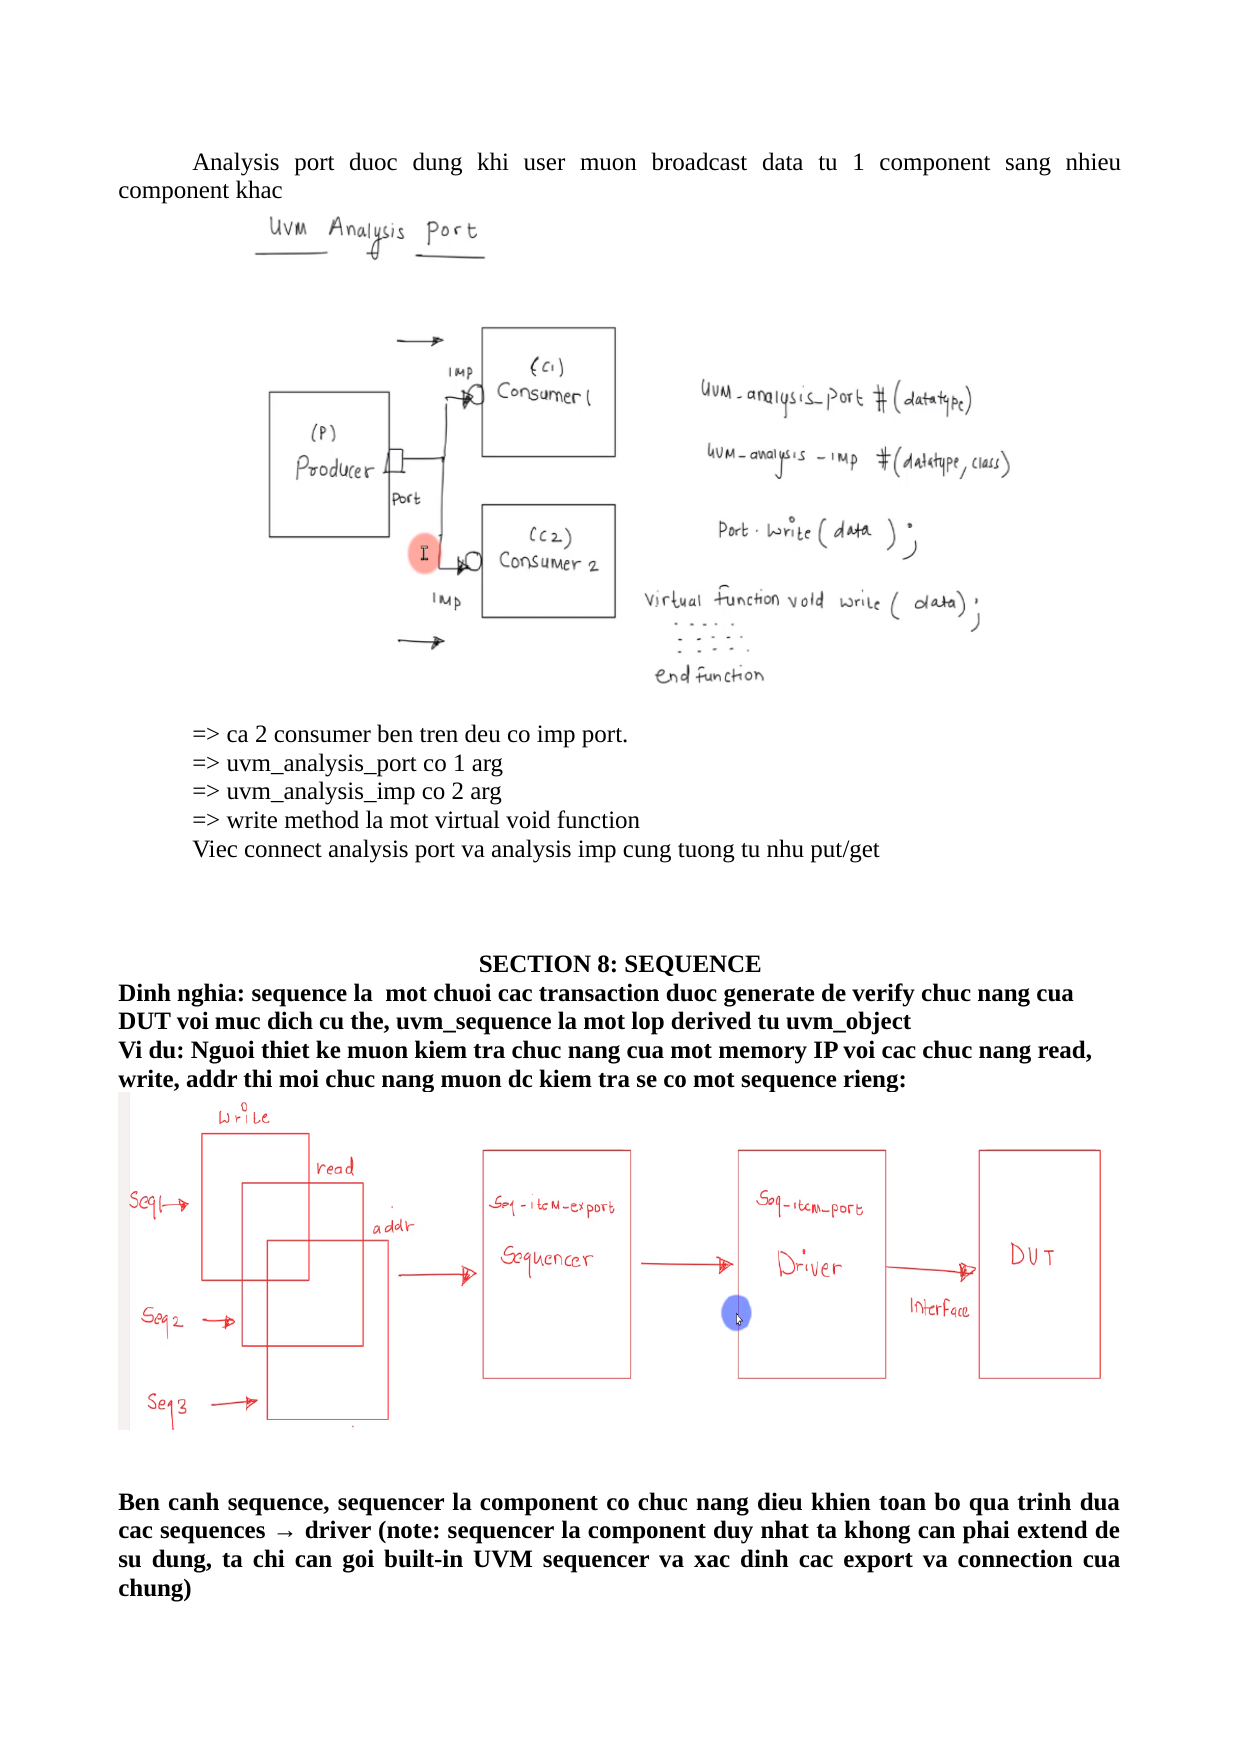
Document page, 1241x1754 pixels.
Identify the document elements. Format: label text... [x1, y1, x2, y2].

text Vi du: Nguoi thiet ke muon kiem tra chuc nang cua mot memory IP voi cac chuc nang read, write, addr thi moi chuc nang muon dc kiem tra se co mot sequence rieng: [118, 1035, 1122, 1092]
text => uvm_analysis_port co 1 arg [118, 748, 1122, 776]
text Analysis port duoc dung khi user muon broadcast data tu 1 component sang nhieu component khac [118, 147, 1122, 204]
text SECTION 8: SEQUENCE [118, 949, 1122, 978]
text Viec connect analysis port va analysis imp cung tuong tu nhu put/get [118, 834, 1122, 863]
picture [235, 212, 1022, 691]
picture [118, 1092, 1123, 1430]
text => ca 2 consumer ben tren deu co imp port. [118, 719, 1122, 748]
text => uvm_analysis_imp co 2 arg [118, 776, 1122, 805]
text Dinh nghia: sequence la mot chuoi cac transaction duoc generate de verify chuc nang cua DUT voi muc dich cu the, uvm_sequence la mot lop derived tu uvm_object [118, 978, 1122, 1035]
text => write method la mot virtual void function [118, 805, 1122, 834]
text Ben canh sequence, sequencer la component co chuc nang dieu khien toan bo qua trinh dua cac sequences → driver (note: sequencer la component duy nhat ta khong can phai extend de su dung, ta chi can goi built-in UVM sequencer va xac dinh cac export va connection cua chung) [118, 1487, 1122, 1602]
